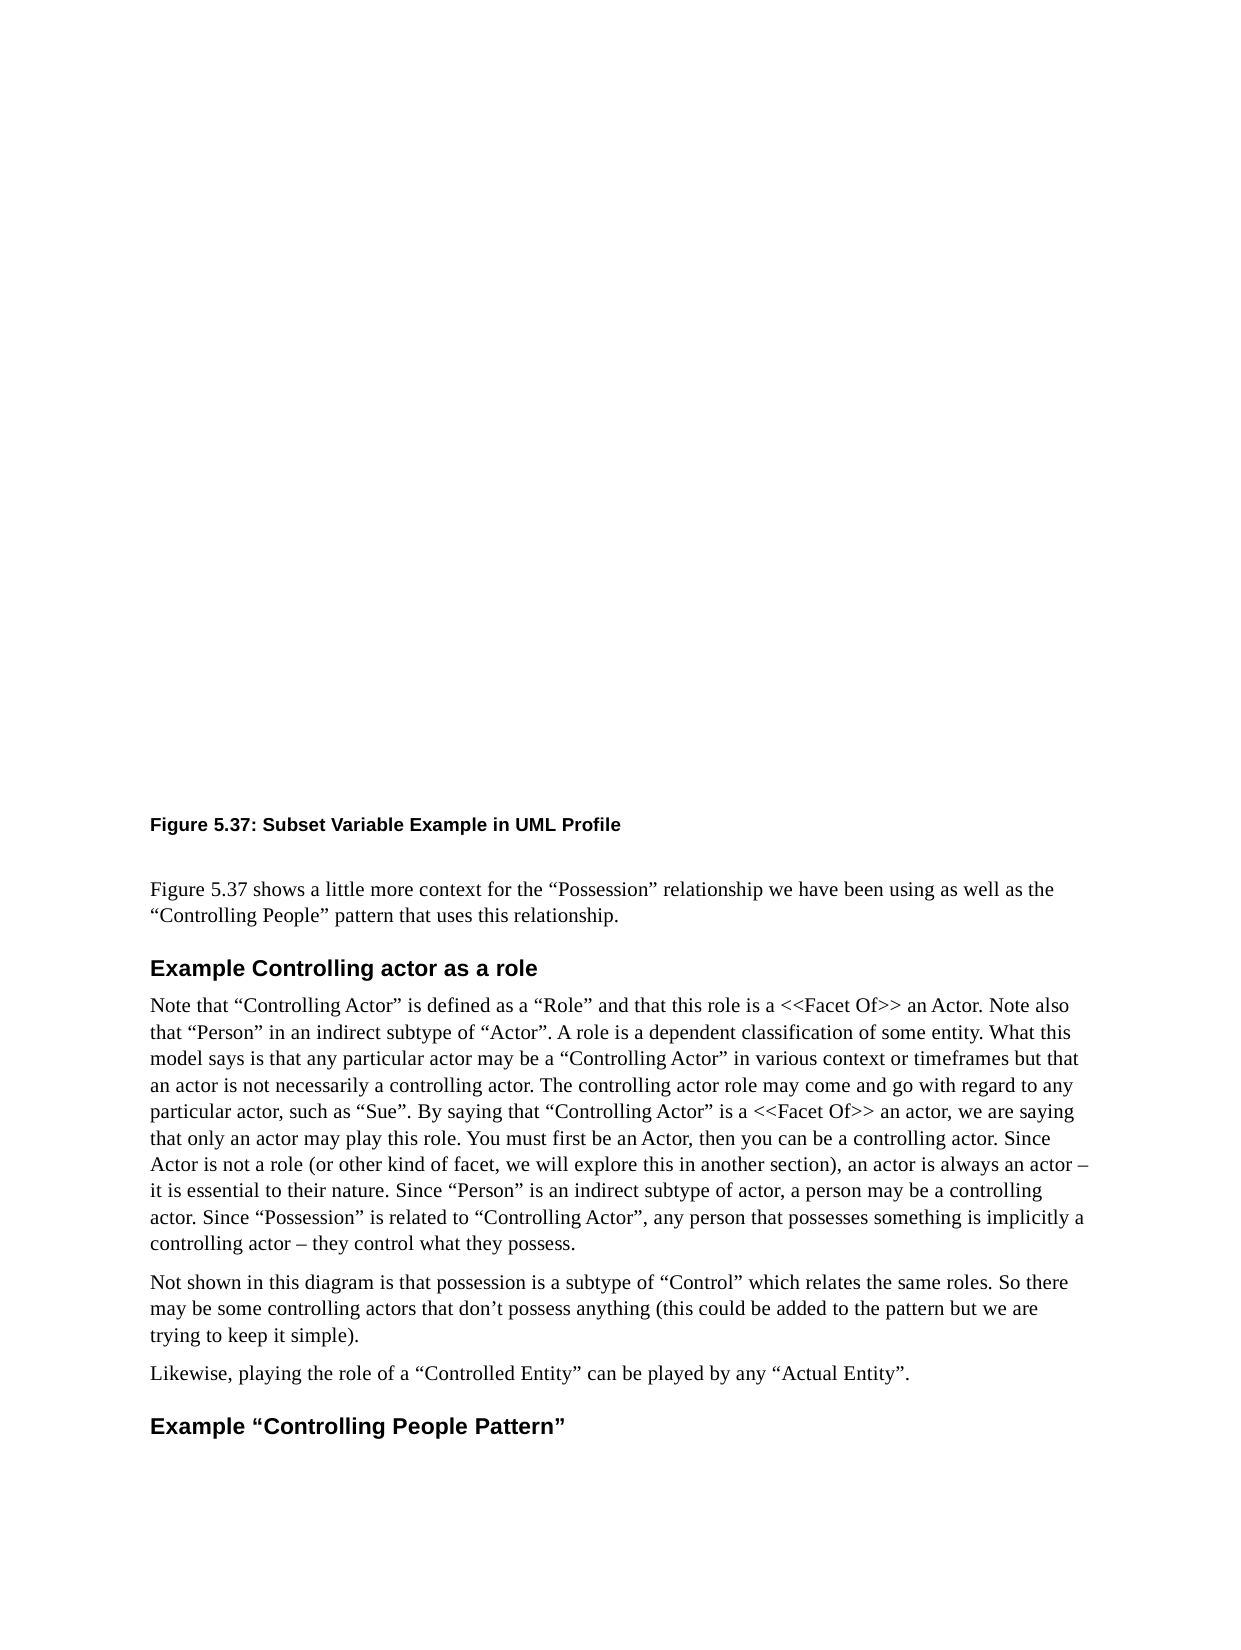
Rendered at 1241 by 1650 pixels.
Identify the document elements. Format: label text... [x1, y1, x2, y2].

text Figure 5.37 shows a little more context for the “Possession” relationship we have been using as well as the “Controlling People” pattern that uses this relationship. [150, 836, 1090, 927]
text Example Controlling actor as a role [150, 954, 1090, 981]
text Example “Controlling People Pattern” [150, 1412, 1090, 1439]
text Figure 5.37: Subset Variable Example in UML Profile [150, 174, 1090, 836]
text Not shown in this diagram is that possession is a subtype of “Control” which relates the same roles. So there may be some controlling actors that don’t possess anything (this could be added to the pattern but we are trying to keep it simple). [150, 1269, 1090, 1346]
text [150, 150, 1090, 174]
text Note that “Controlling Actor” is defined as a “Role” and that this role is a <<Facet Of>> an Actor. Note also that “Person” in an indirect subtype of “Actor”. A role is a dependent classification of some entity. What this model says is that any particular actor may be a “Controlling Actor” in various context or timeframes but that an actor is not necessarily a controlling actor. The controlling actor role may come and go with regard to any particular actor, such as “Sue”. By saying that “Controlling Actor” is a <<Facet Of>> an actor, we are saying that only an actor may play this role. You must first be an Actor, then you can be a controlling actor. Since Actor is not a role (or other kind of facet, we will explore this in another section), an actor is always an actor – it is essential to their nature. Since “Person” is an indirect subtype of actor, a person may be a controlling actor. Since “Possession” is related to “Controlling Actor”, any person that possesses something is implicitly a controlling actor – they control what they possess. [150, 993, 1090, 1255]
text Likewise, playing the role of a “Controlled Entity” can be played by any “Actual Entity”. [150, 1361, 1090, 1385]
